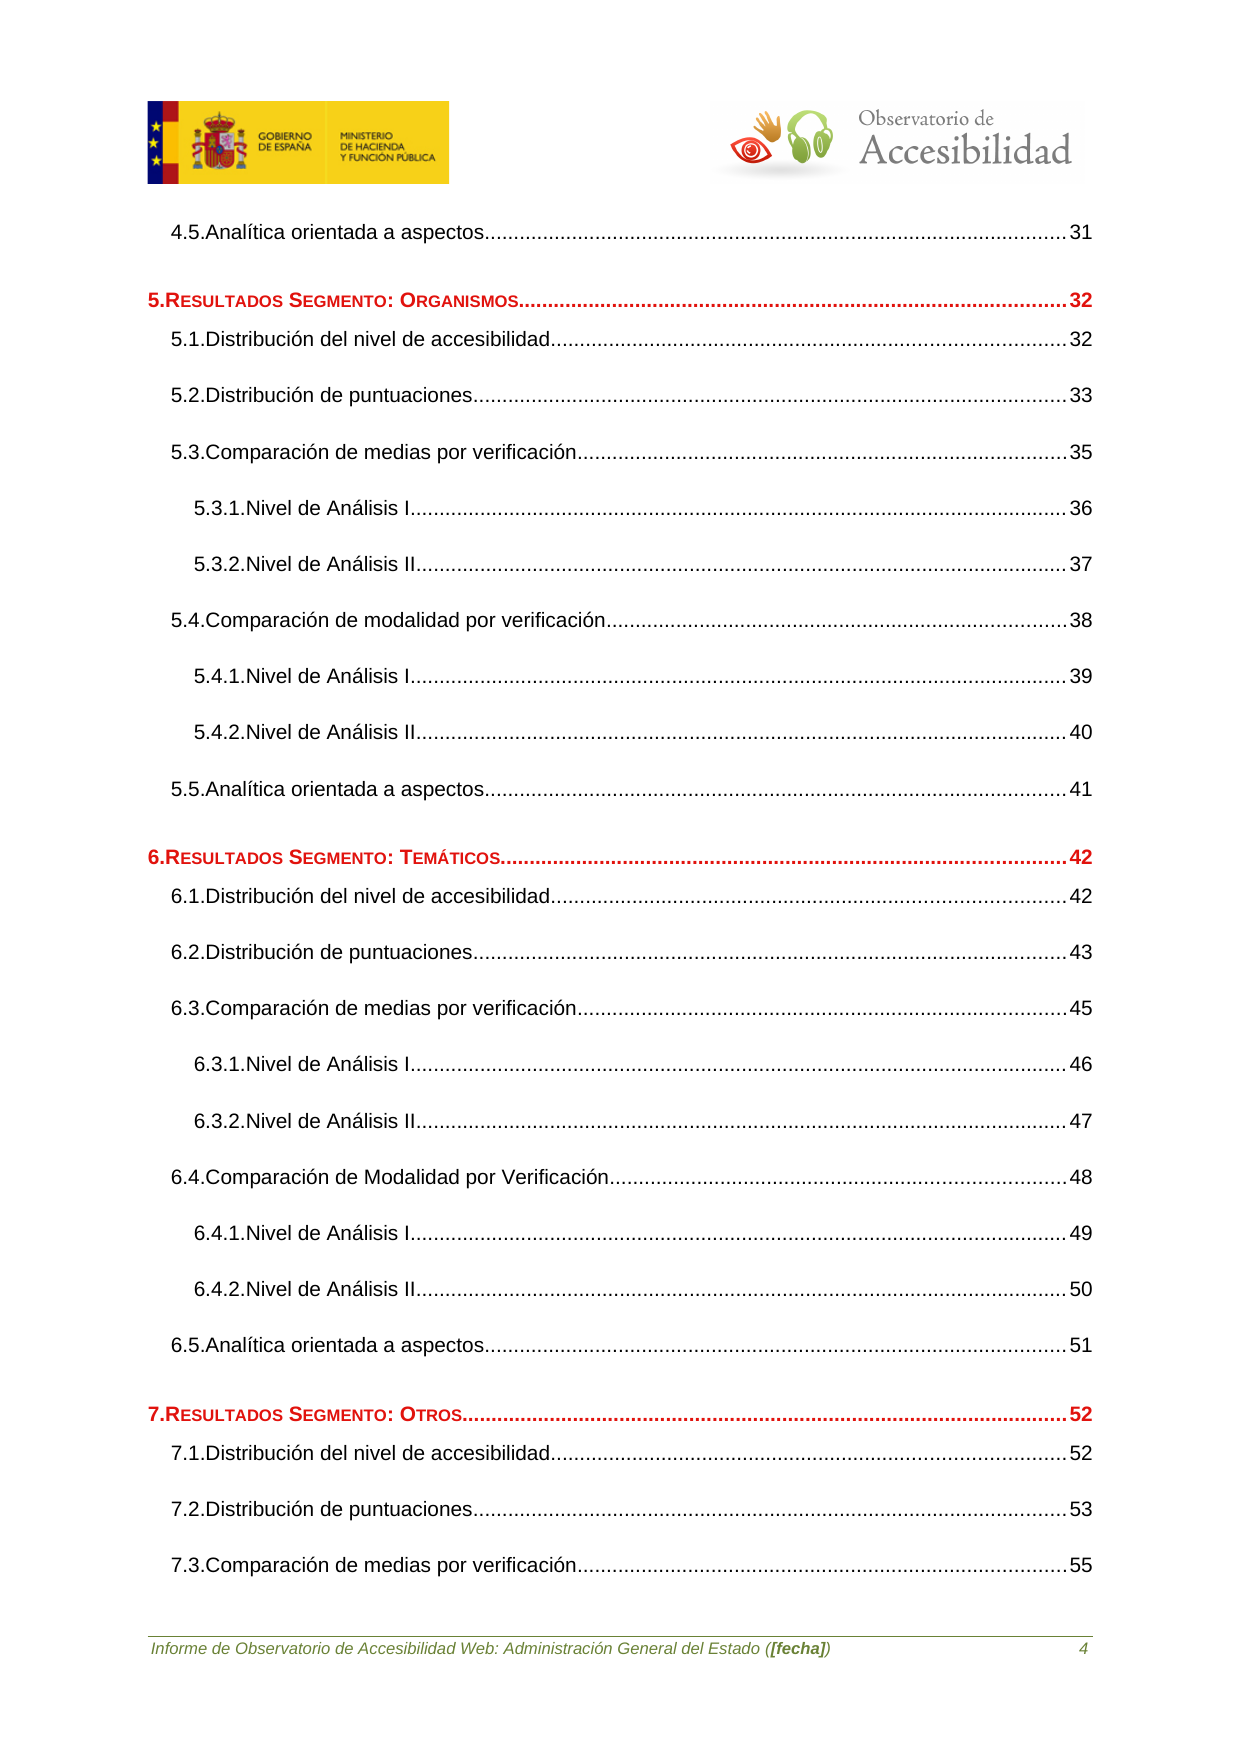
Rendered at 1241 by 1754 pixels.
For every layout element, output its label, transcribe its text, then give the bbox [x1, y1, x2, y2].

text 6.1.Distribución del nivel de accesibilidad 42 [171, 884, 1092, 908]
text 5.2.Distribución de puntuaciones 33 [171, 383, 1092, 407]
text 7.2.Distribución de puntuaciones 53 [171, 1497, 1092, 1521]
text 5.Resultados Segmento: Organismos 32 [148, 288, 1092, 312]
text 6.3.2.Nivel de Análisis II 47 [193, 1108, 1092, 1132]
text 6.4.2.Nivel de Análisis II 50 [193, 1277, 1092, 1301]
text 6.2.Distribución de puntuaciones 43 [171, 940, 1092, 964]
text 6.3.1.Nivel de Análisis I 46 [193, 1052, 1092, 1076]
text 6.Resultados Segmento: Temáticos 42 [148, 845, 1092, 869]
text 6.5.Analítica orientada a aspectos 51 [171, 1333, 1092, 1357]
text 5.3.1.Nivel de Análisis I 36 [193, 496, 1092, 519]
text 4.5.Analítica orientada a aspectos 31 [171, 220, 1092, 244]
picture [147, 101, 450, 184]
text 6.3.Comparación de medias por verificación 45 [171, 996, 1092, 1020]
text 6.4.Comparación de Modalidad por Verificación 48 [171, 1164, 1092, 1188]
text 7.Resultados Segmento: Otros 52 [148, 1402, 1092, 1426]
text 5.4.1.Nivel de Análisis I 39 [193, 664, 1092, 688]
text 5.4.Comparación de modalidad por verificación 38 [171, 608, 1092, 632]
text 5.4.2.Nivel de Análisis II 40 [193, 720, 1092, 744]
text 5.1.Distribución del nivel de accesibilidad 32 [171, 327, 1092, 351]
picture [710, 101, 1086, 184]
text 6.4.1.Nivel de Análisis I 49 [193, 1221, 1092, 1245]
text 7.3.Comparación de medias por verificación 55 [171, 1553, 1092, 1577]
text 7.1.Distribución del nivel de accesibilidad 52 [171, 1441, 1092, 1464]
text 5.3.2.Nivel de Análisis II 37 [193, 552, 1092, 576]
text 5.5.Analítica orientada a aspectos 41 [171, 776, 1092, 800]
text 5.3.Comparación de medias por verificación 35 [171, 439, 1092, 463]
